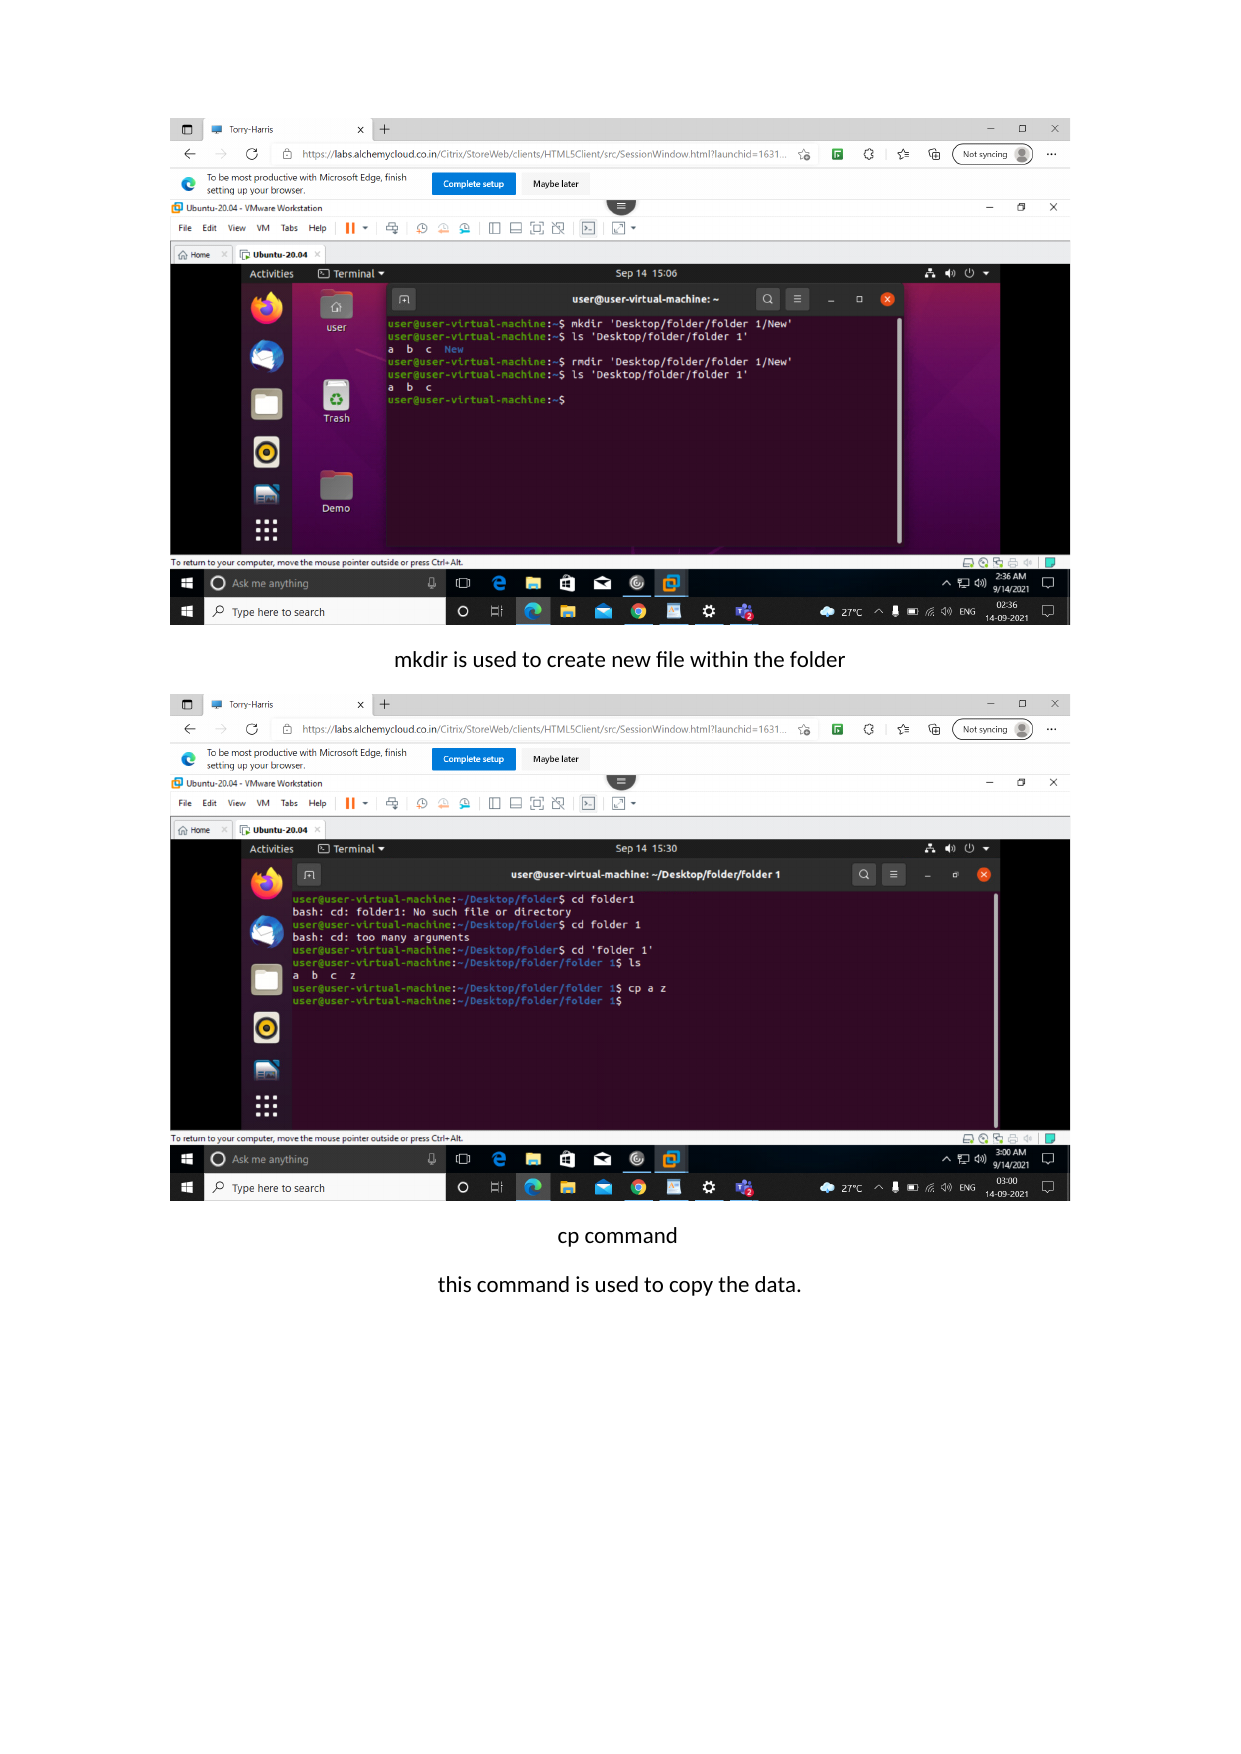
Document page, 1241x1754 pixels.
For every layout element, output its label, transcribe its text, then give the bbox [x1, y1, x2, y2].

text cp command [118, 1221, 1122, 1249]
text mkdir is used to create new file within the folder [118, 645, 1122, 673]
text this command is used to copy the data. [118, 1270, 1122, 1298]
